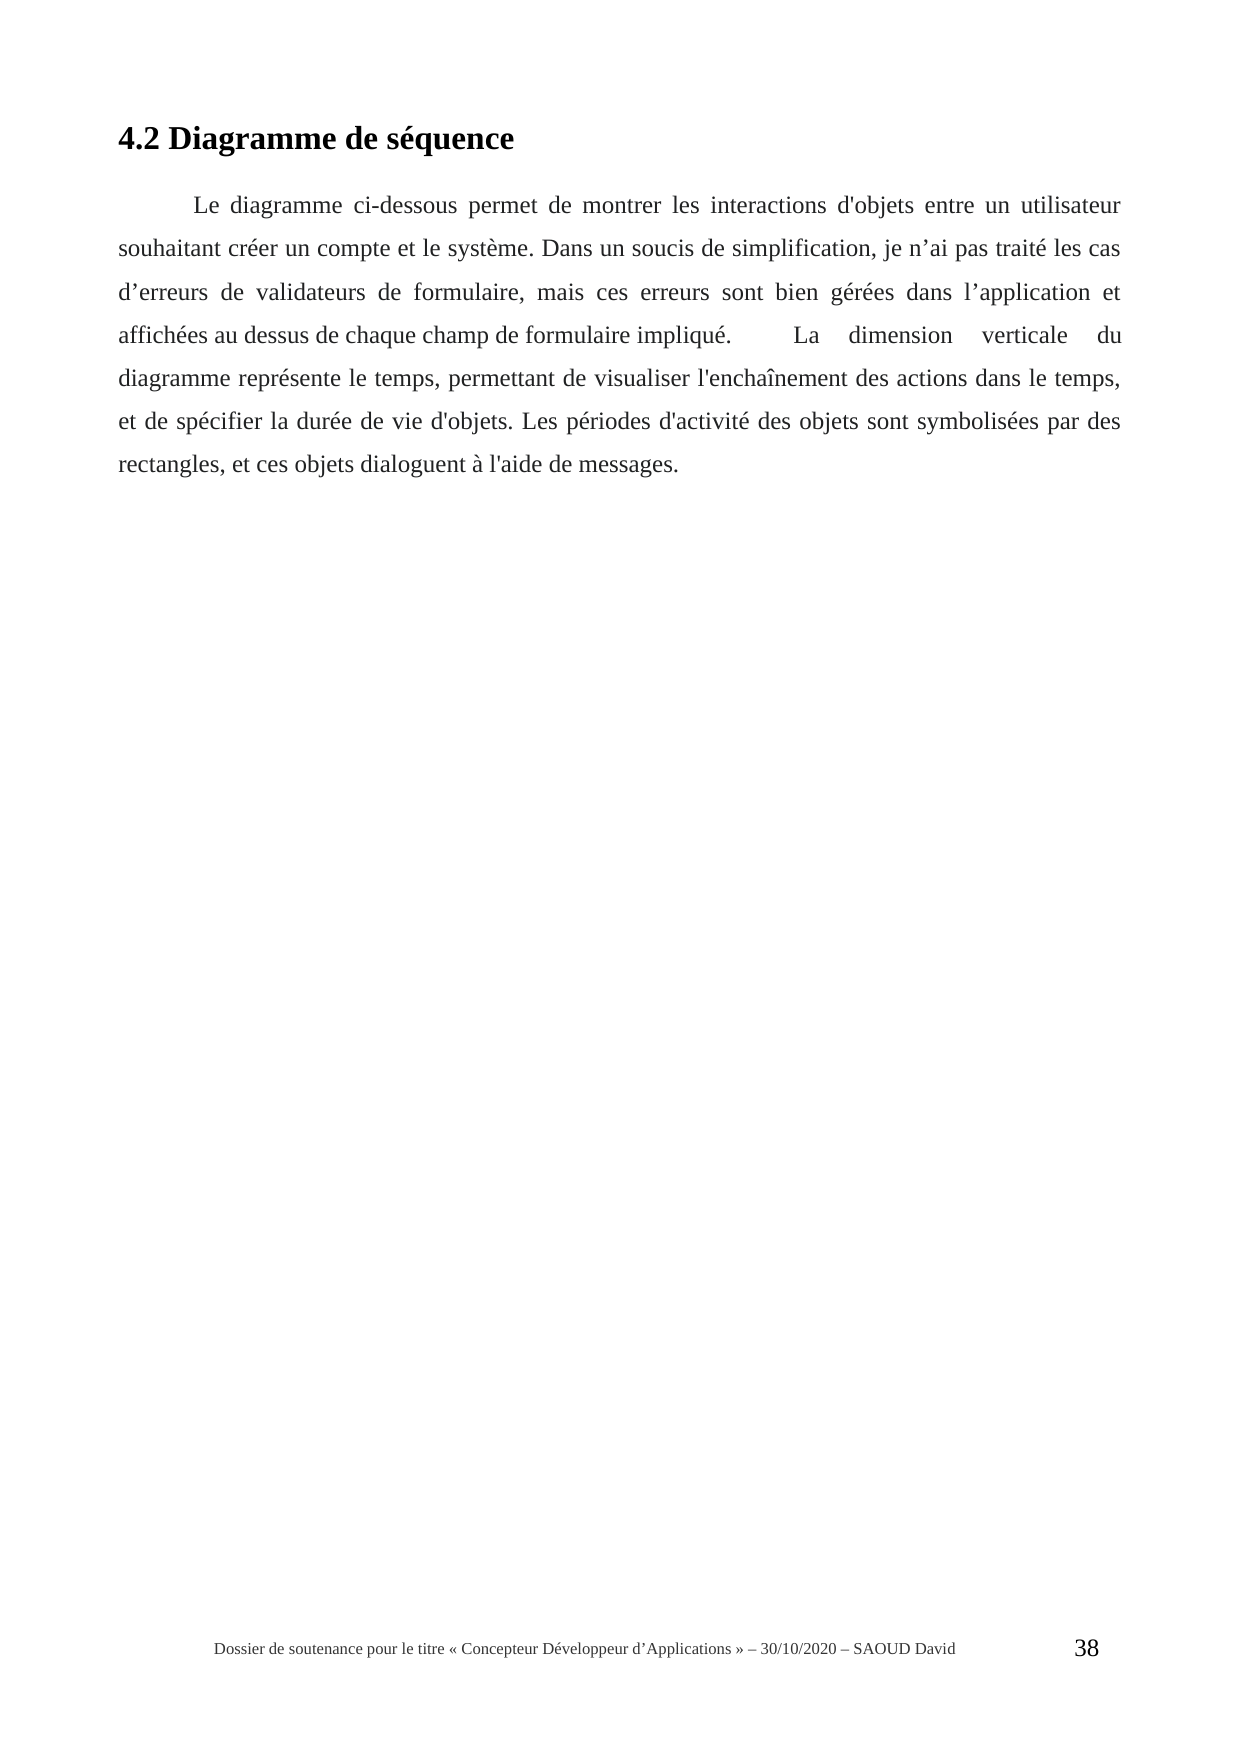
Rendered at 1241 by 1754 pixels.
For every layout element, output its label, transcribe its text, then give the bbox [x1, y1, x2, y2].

text Le diagramme ci-dessous permet de montrer les interactions d'objets entre un utilisateur souhaitant créer un compte et le système. Dans un soucis de simplification, je n’ai pas traité les cas d’erreurs de validateurs de formulaire, mais ces erreurs sont bien gérées dans l’application et affichées au dessus de chaque champ de formulaire impliqué. La dimension verticale du diagramme représente le temps, permettant de visualiser l'enchaînement des actions dans le temps, et de spécifier la durée de vie d'objets. Les périodes d'activité des objets sont symbolisées par des rectangles, et ces objets dialoguent à l'aide de messages. [118, 190, 1122, 478]
subtitle 4.2 Diagramme de séquence [118, 118, 1122, 156]
